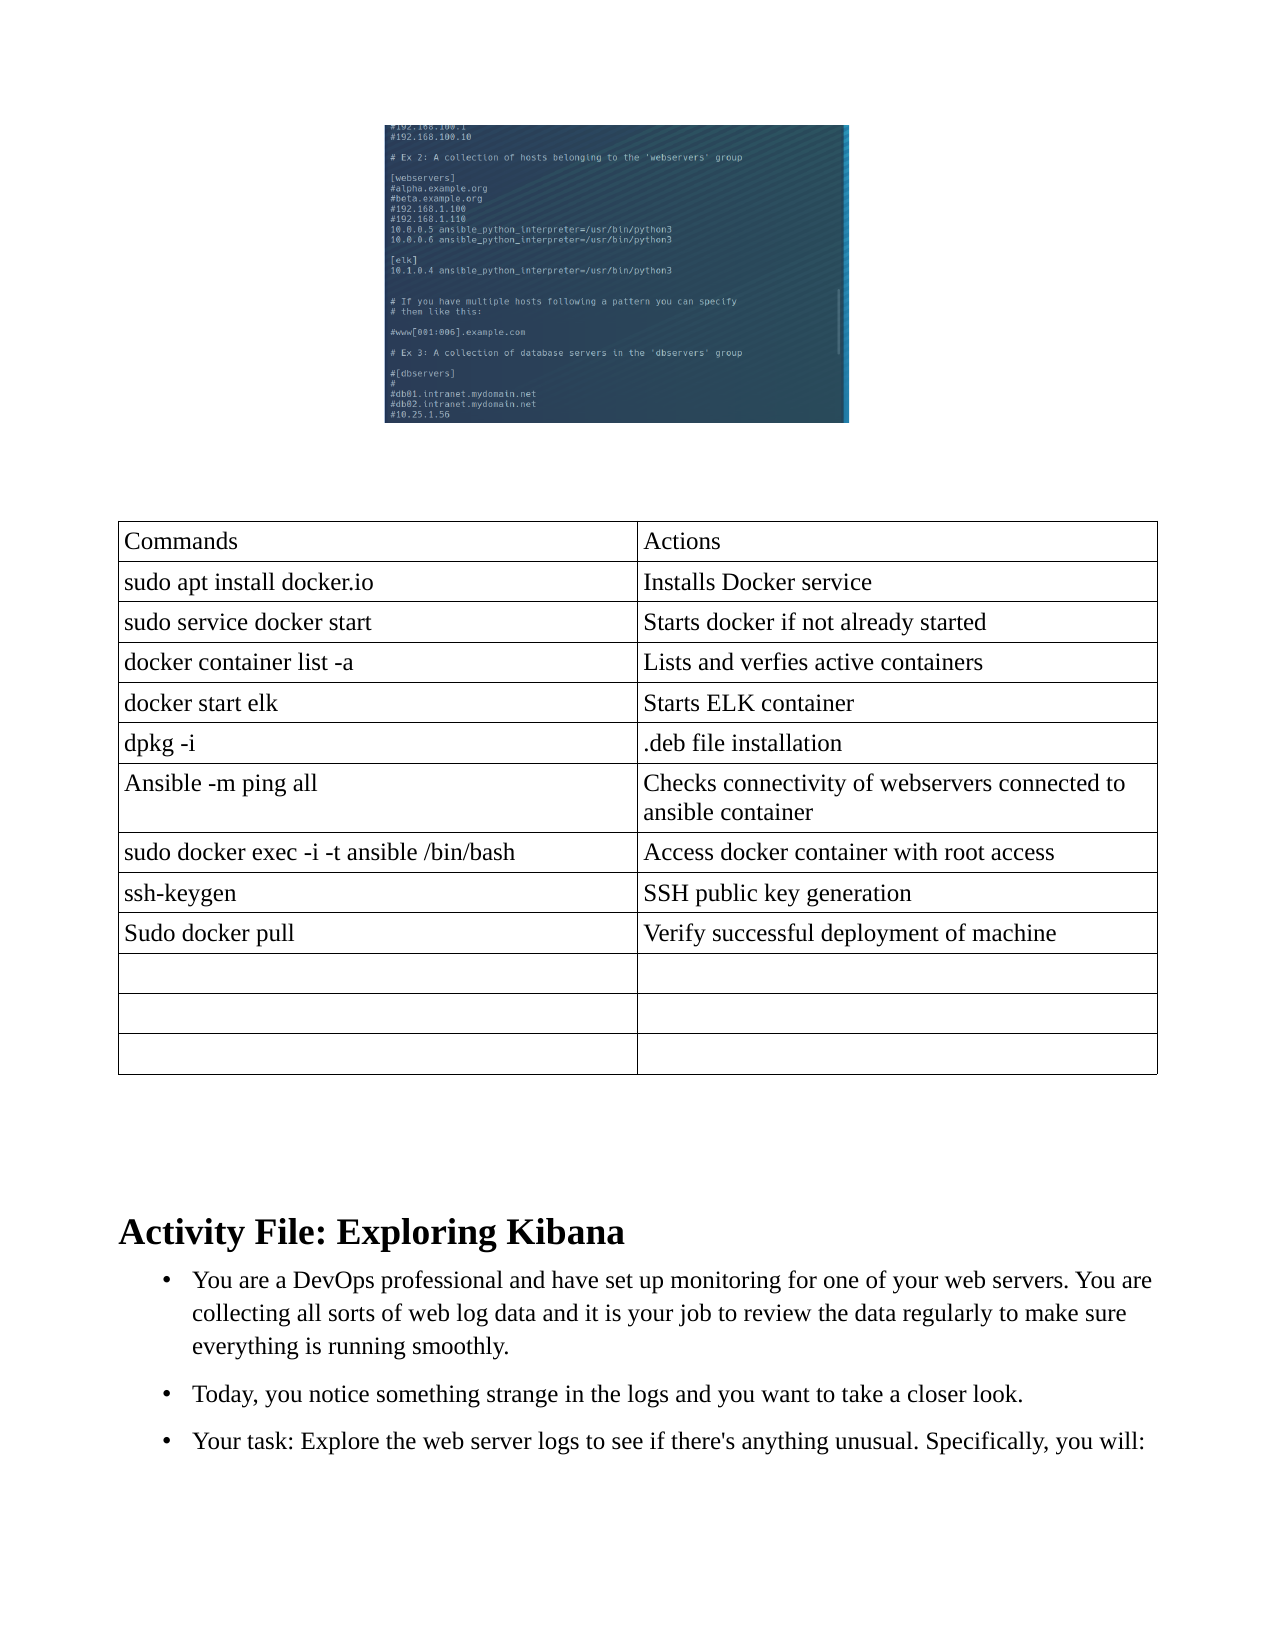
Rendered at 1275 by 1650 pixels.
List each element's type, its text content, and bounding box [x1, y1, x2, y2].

table_cell Installs Docker service [638, 562, 1157, 601]
table_cell [638, 1034, 1157, 1073]
picture [384, 311, 448, 423]
list You are a DevOps professional and have set up monitoring for one of your web servers. You are collecting all sorts of web log data and it is your job to review the data regularly to make sure everything is running smoothly. [162, 1265, 1157, 1360]
table_cell sudo service docker start [119, 602, 637, 642]
table_cell [119, 954, 637, 993]
table_cell Starts docker if not already started [638, 602, 1157, 642]
table_cell ssh-keygen [119, 873, 637, 912]
table_cell .deb file installation [638, 723, 1157, 762]
table_cell sudo apt install docker.io [119, 562, 637, 601]
table_cell Verify successful deployment of machine [638, 913, 1157, 952]
table_cell [638, 994, 1157, 1033]
list Today, you notice something strange in the logs and you want to take a closer look. [162, 1379, 1157, 1407]
table_header Commands [119, 522, 637, 561]
table_header Actions [638, 522, 1157, 561]
table_cell sudo docker exec -i -t ansible /bin/bash [119, 833, 637, 872]
table_cell Ansible -m ping all [119, 764, 637, 832]
subtitle Activity File: Exploring Kibana [118, 1209, 1157, 1252]
table_cell Access docker container with root access [638, 833, 1157, 872]
table_cell docker start elk [119, 683, 637, 722]
table_cell Checks connectivity of webservers connected to ansible container [638, 764, 1157, 832]
table_cell docker container list -a [119, 643, 637, 682]
table_cell Lists and verfies active containers [638, 643, 1157, 682]
table_cell Sudo docker pull [119, 913, 637, 952]
table_cell [119, 1034, 637, 1073]
table_cell [638, 954, 1157, 993]
table_cell dpkg -i [119, 723, 637, 762]
table_cell [119, 994, 637, 1033]
table_cell Starts ELK container [638, 683, 1157, 722]
list Your task: Explore the web server logs to see if there's anything unusual. Specifically, you will: [162, 1426, 1157, 1455]
table_cell SSH public key generation [638, 873, 1157, 912]
